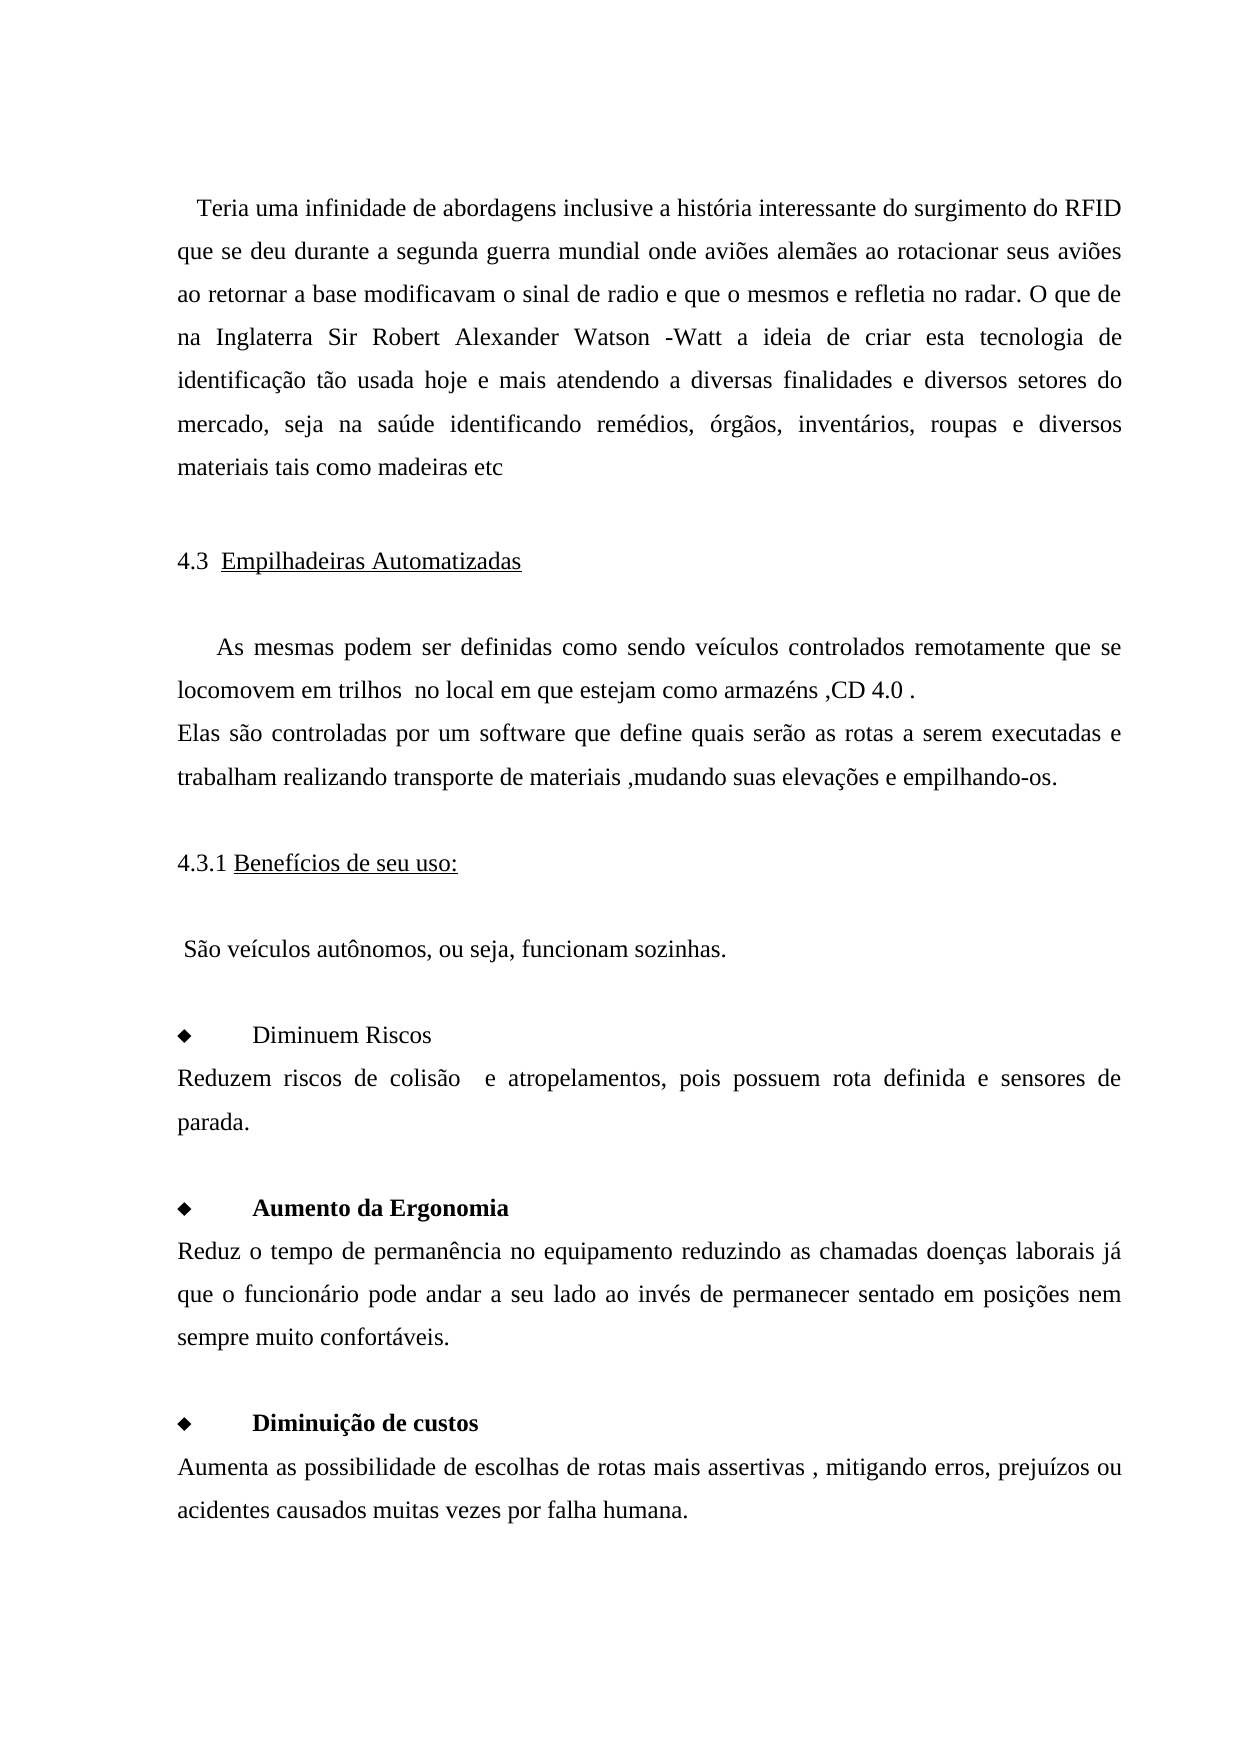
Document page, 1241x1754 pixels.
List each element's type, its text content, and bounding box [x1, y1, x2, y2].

list Aumento da Ergonomia [177, 1193, 1123, 1222]
text 4.3 Empilhadeiras Automatizadas [177, 546, 1123, 575]
text Elas são controladas por um software que define quais serão as rotas a serem executadas e trabalham realizando transporte de materiais ,mudando suas elevações e empilhando-os. [177, 718, 1123, 790]
list Reduz o tempo de permanência no equipamento reduzindo as chamadas doenças laborais já que o funcionário pode andar a seu lado ao invés de permanecer sentado em posições nem sempre muito confortáveis. [177, 1236, 1123, 1351]
list Diminuem Riscos [177, 1020, 1123, 1049]
text As mesmas podem ser definidas como sendo veículos controlados remotamente que se locomovem em trilhos no local em que estejam como armazéns ,CD 4.0 . [177, 632, 1123, 704]
list Diminuição de custos [177, 1408, 1123, 1437]
list Aumenta as possibilidade de escolhas de rotas mais assertivas , mitigando erros, prejuízos ou acidentes causados muitas vezes por falha humana. [177, 1452, 1123, 1523]
text Teria uma infinidade de abordagens inclusive a história interessante do surgimento do RFID que se deu durante a segunda guerra mundial onde aviões alemães ao rotacionar seus aviões ao retornar a base modificavam o sinal de radio e que o mesmos e refletia no radar. O que de na Inglaterra Sir Robert Alexander Watson -Watt a ideia de criar esta tecnologia de identificação tão usada hoje e mais atendendo a diversas finalidades e diversos setores do mercado, seja na saúde identificando remédios, órgãos, inventários, roupas e diversos materiais tais como madeiras etc [177, 193, 1123, 481]
text 4.3.1 Benefícios de seu uso: [177, 848, 1123, 877]
text São veículos autônomos, ou seja, funcionam sozinhas. [177, 934, 1123, 963]
text Reduzem riscos de colisão e atropelamentos, pois possuem rota definida e sensores de parada. [177, 1063, 1123, 1135]
